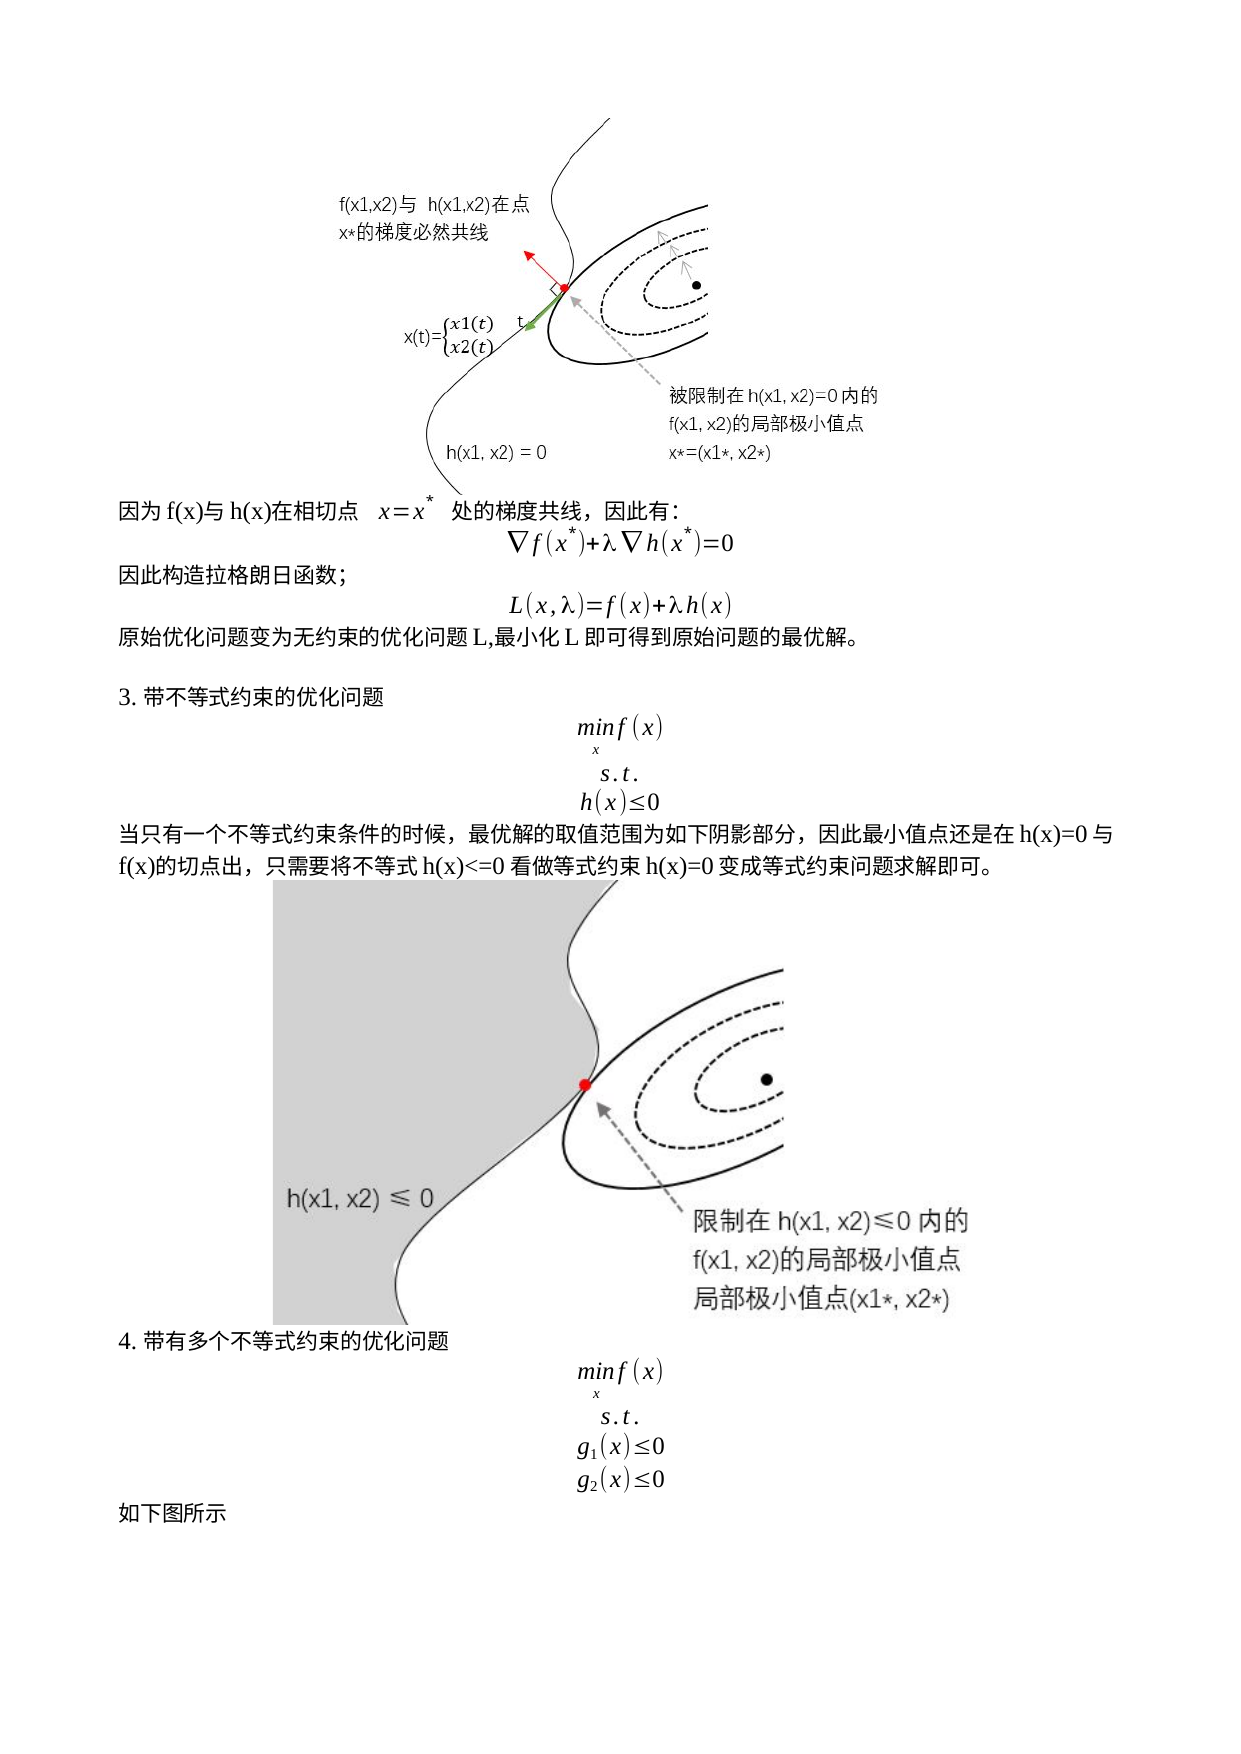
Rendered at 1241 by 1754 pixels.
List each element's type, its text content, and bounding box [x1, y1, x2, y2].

text 4. 带有多个不等式约束的优化问题 [118, 880, 1122, 1356]
text 原始优化问题变为无约束的优化问题L,最小化L即可得到原始问题的最优解。 [118, 620, 1122, 652]
text 3. 带不等式约束的优化问题 [118, 680, 1122, 712]
text 因为f(x)与h(x)在相切点处的梯度共线，因此有： [118, 118, 1122, 526]
text 当只有一个不等式约束条件的时候，最优解的取值范围为如下阴影部分，因此最小值点还是在h(x)=0与f(x)的切点出，只需要将不等式h(x)<=0看做等式约束h(x)=0变成等式约束问题求解即可。 [118, 817, 1122, 880]
text 如下图所示 [118, 1496, 1122, 1528]
picture [272, 880, 968, 1325]
text 因此构造拉格朗日函数； [118, 558, 1122, 590]
picture [332, 118, 908, 495]
